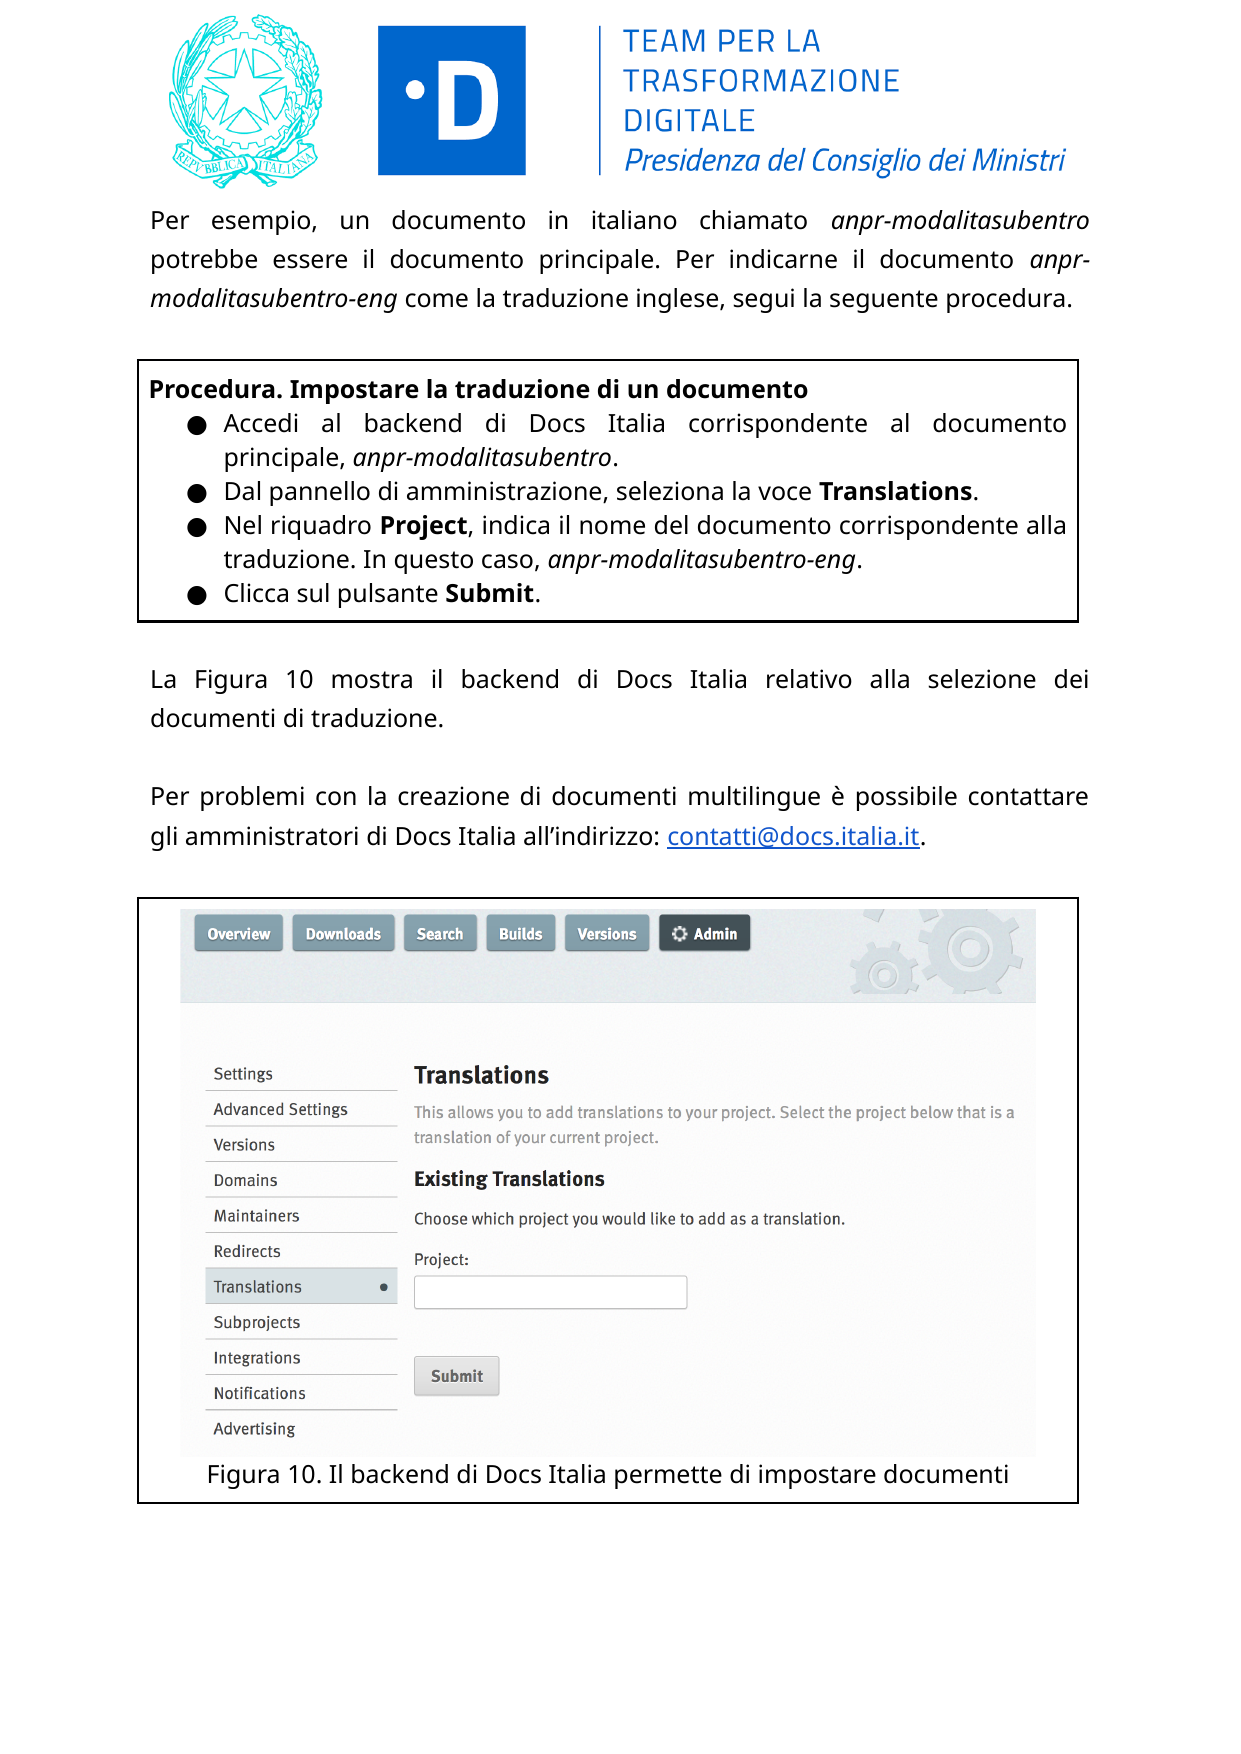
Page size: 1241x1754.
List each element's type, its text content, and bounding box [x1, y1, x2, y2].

text La Figura 10 mostra il backend di Docs Italia relativo alla selezione dei documenti di traduzione. [150, 662, 1090, 735]
picture [150, 0, 1091, 203]
picture [180, 909, 1036, 1457]
text Per problemi con la creazione di documenti multilingue è possibile contattare gli amministratori di Docs Italia all’indirizzo: contatti@docs.italia.it. [150, 779, 1090, 852]
table_header Figura 10. Il backend di Docs Italia permette di impostare documenti [139, 899, 1077, 1502]
text Per esempio, un documento in italiano chiamato anpr-modalitasubentro potrebbe essere il documento principale. Per indicarne il documento anpr-modalitasubentro-eng come la traduzione inglese, segui la seguente procedura. [150, 203, 1090, 315]
table_header Procedura. Impostare la traduzione di un documento Accedi al backend di Docs Italia corrispondente al documento principale, anpr-modalitasubentro. Dal pannello di amministrazione, seleziona la voce Translations. Nel riquadro Project, indica il nome del documento corrispondente alla traduzione. In questo caso, anpr-modalitasubentro-eng. Clicca sul pulsante Submit. [139, 361, 1077, 620]
